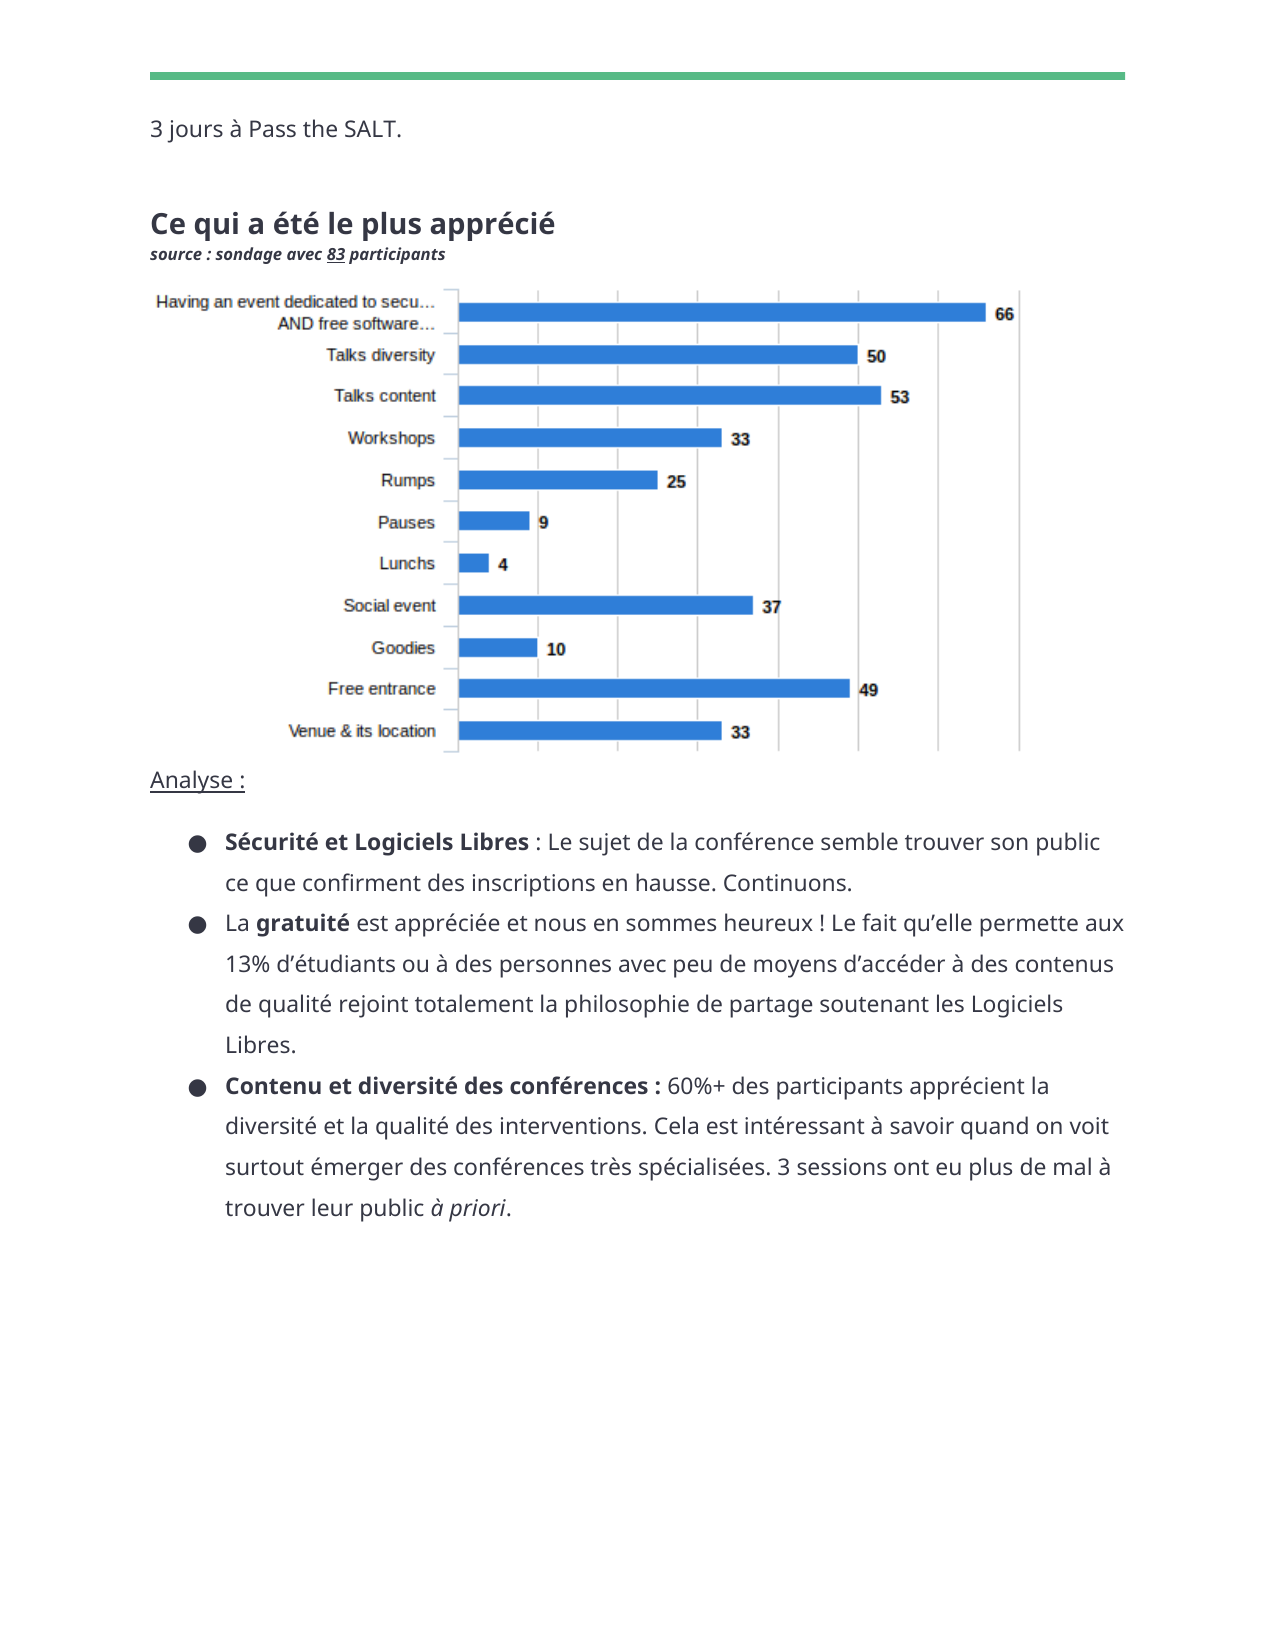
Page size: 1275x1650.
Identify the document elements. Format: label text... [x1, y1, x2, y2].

list Sécurité et Logiciels Libres : Le sujet de la conférence semble trouver son public ce que confirment des inscriptions en hausse. Continuons. [187, 826, 1125, 898]
list La gratuité est appréciée et nous en sommes heureux ! Le fait qu’elle permette aux 13% d’étudiants ou à des personnes avec peu de moyens d’accéder à des contenus de qualité rejoint totalement la philosophie de partage soutenant les Logiciels Libres. [187, 907, 1125, 1060]
picture [150, 286, 1022, 756]
picture [150, 72, 1125, 80]
text 3 jours à Pass the SALT. [150, 112, 1125, 144]
list Contenu et diversité des conférences : 60%+ des participants apprécient la diversité et la qualité des interventions. Cela est intéressant à savoir quand on voit surtout émerger des conférences très spécialisées. 3 sessions ont eu plus de mal à trouver leur public à priori. [187, 1070, 1125, 1223]
subtitle Ce qui a été le plus apprécié source : sondage avec 83 participants [150, 203, 1125, 266]
text Analyse : [150, 286, 1125, 796]
